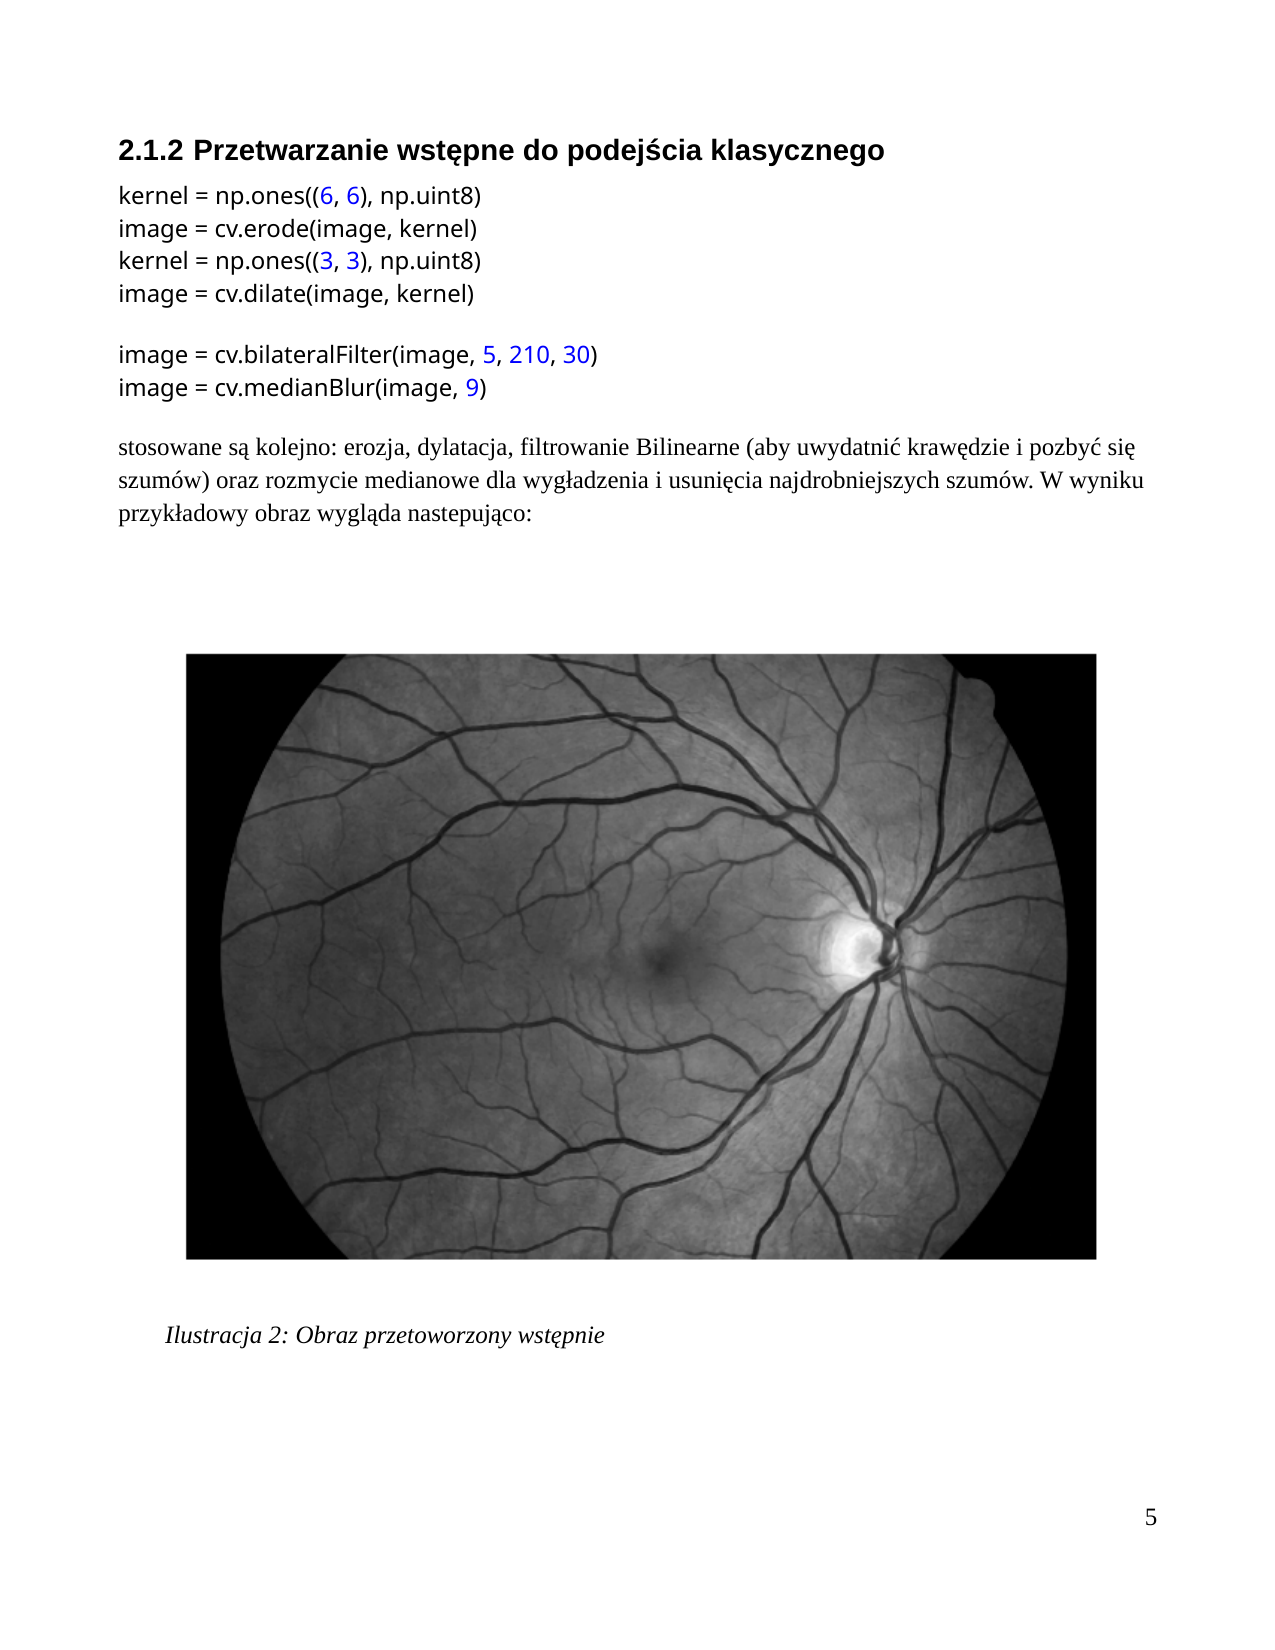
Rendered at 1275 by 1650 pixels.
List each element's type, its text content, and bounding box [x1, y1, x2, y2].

text kernel = np.ones((6, 6), np.uint8) image = cv.erode(image, kernel) kernel = np.ones((3, 3), np.uint8) image = cv.dilate(image, kernel) image = cv.bilateralFilter(image, 5, 210, 30) image = cv.medianBlur(image, 9) [118, 179, 1157, 403]
subtitle Przetwarzanie wstępne do podejścia klasycznego [118, 133, 1157, 166]
text Ilustracja 2: Obraz przetoworzony wstępnie [165, 1315, 1119, 1349]
text stosowane są kolejno: erozja, dylatacja, filtrowanie Bilinearne (aby uwydatnić krawędzie i pozbyć się szumów) oraz rozmycie medianowe dla wygładzenia i usunięcia najdrobniejszych szumów. W wyniku przykładowy obraz wygląda nastepująco: [118, 432, 1157, 560]
picture [165, 599, 1119, 1315]
